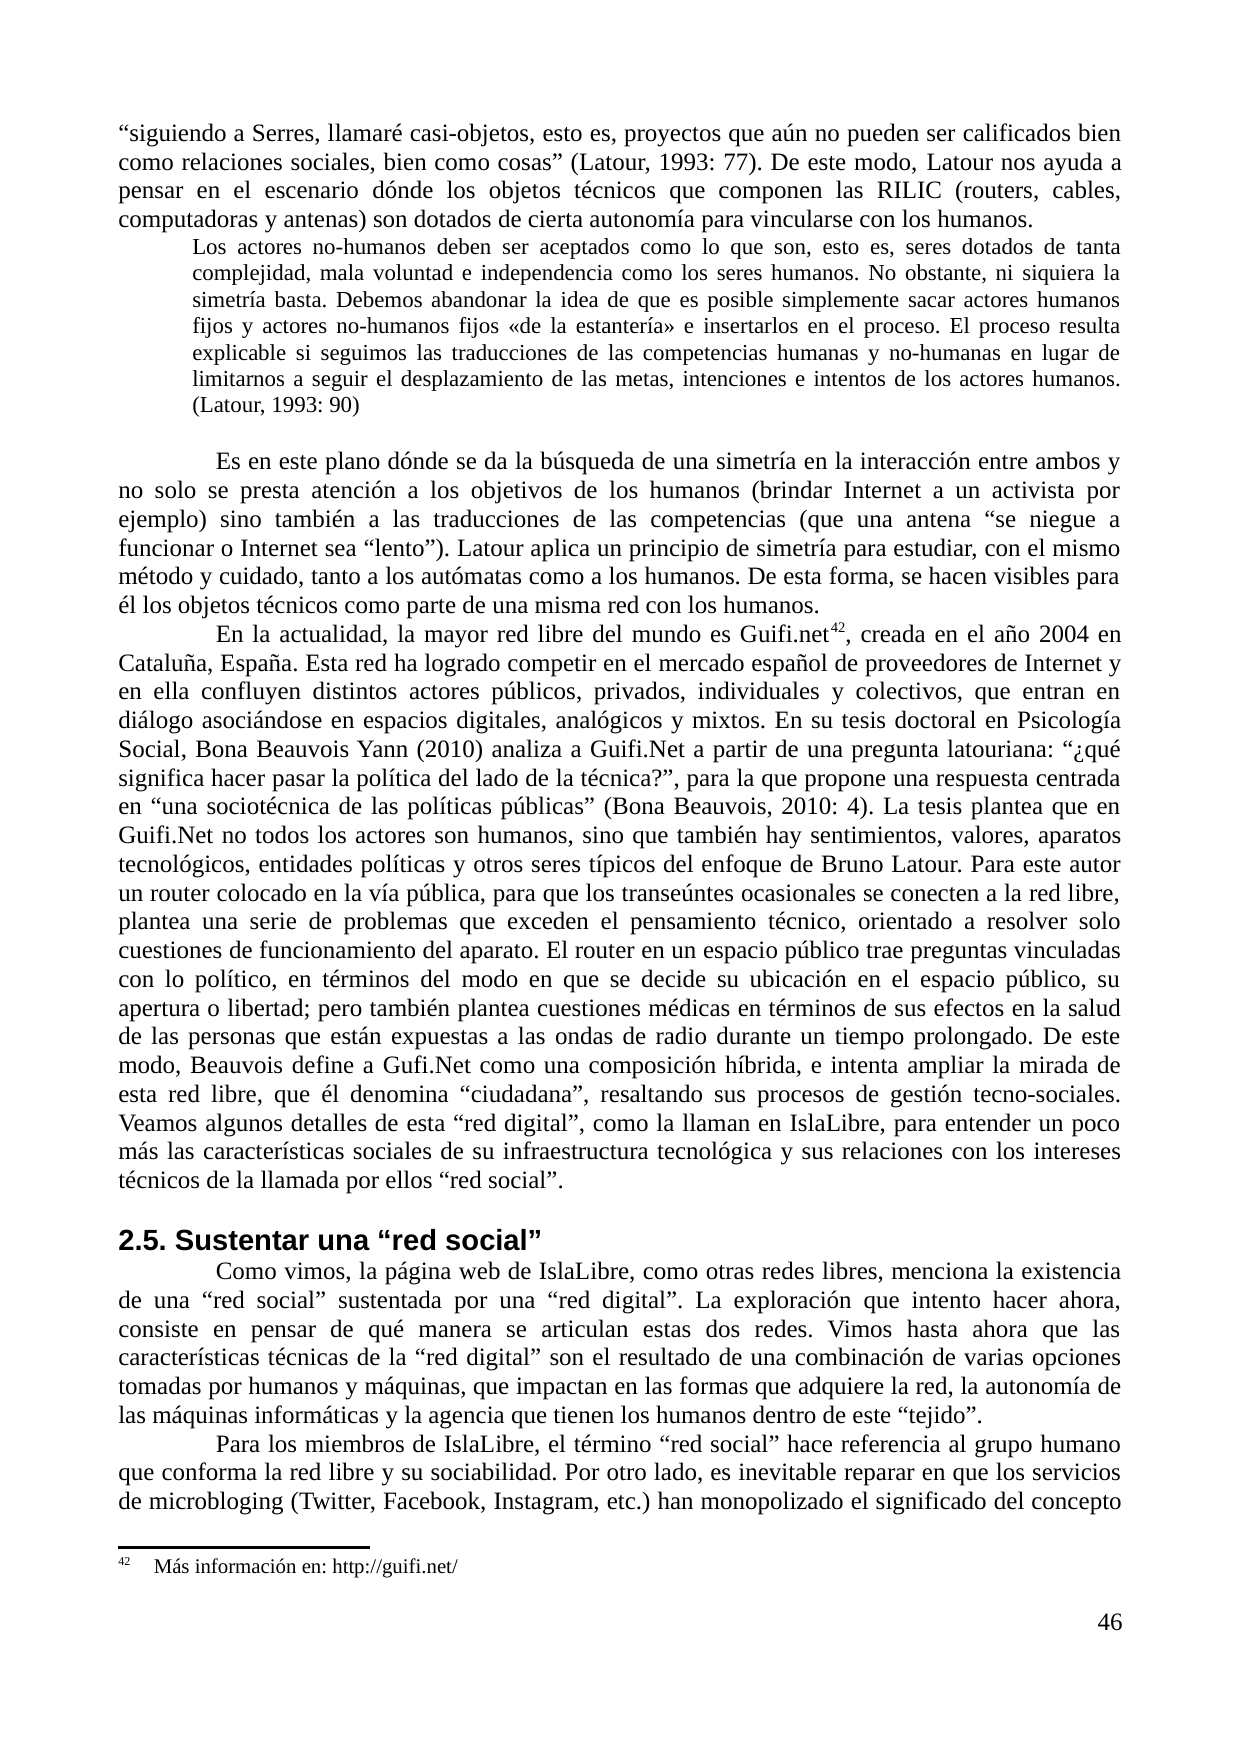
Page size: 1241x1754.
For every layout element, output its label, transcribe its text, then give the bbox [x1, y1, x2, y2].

text Los actores no-humanos deben ser aceptados como lo que son, esto es, seres dotados de tanta complejidad, mala voluntad e independencia como los seres humanos. No obstante, ni siquiera la simetría basta. Debemos abandonar la idea de que es posible simplemente sacar actores humanos fijos y actores no-humanos fijos «de la estantería» e insertarlos en el proceso. El proceso resulta explicable si seguimos las traducciones de las competencias humanas y no-humanas en lugar de limitarnos a seguir el desplazamiento de las metas, intenciones e intentos de los actores humanos. (Latour, 1993: 90) [192, 233, 1122, 418]
text Más información en: http://guifi.net/ [118, 1553, 1122, 1578]
text Para los miembros de IslaLibre, el término “red social” hace referencia al grupo humano que conforma la red libre y su sociabilidad. Por otro lado, es inevitable reparar en que los servicios de microbloging (Twitter, Facebook, Instagram, etc.) han monopolizado el significado del concepto [118, 1429, 1122, 1515]
text “siguiendo a Serres, llamaré casi-objetos, esto es, proyectos que aún no pueden ser calificados bien como relaciones sociales, bien como cosas” (Latour, 1993: 77). De este modo, Latour nos ayuda a pensar en el escenario dónde los objetos técnicos que componen las RILIC (routers, cables, computadoras y antenas) son dotados de cierta autonomía para vincularse con los humanos. [118, 118, 1122, 233]
subtitle 2.5. Sustentar una “red social” [118, 1223, 1122, 1256]
text Como vimos, la página web de IslaLibre, como otras redes libres, menciona la existencia de una “red social” sustentada por una “red digital”. La exploración que intento hacer ahora, consiste en pensar de qué manera se articulan estas dos redes. Vimos hasta ahora que las características técnicas de la “red digital” son el resultado de una combinación de varias opciones tomadas por humanos y máquinas, que impactan en las formas que adquiere la red, la autonomía de las máquinas informáticas y la agencia que tienen los humanos dentro de este “tejido”. [118, 1256, 1122, 1429]
text En la actualidad, la mayor red libre del mundo es Guifi.net, creada en el año 2004 en Cataluña, España. Esta red ha logrado competir en el mercado español de proveedores de Internet y en ella confluyen distintos actores públicos, privados, individuales y colectivos, que entran en diálogo asociándose en espacios digitales, analógicos y mixtos. En su tesis doctoral en Psicología Social, Bona Beauvois Yann (2010) analiza a Guifi.Net a partir de una pregunta latouriana: “¿qué significa hacer pasar la política del lado de la técnica?”, para la que propone una respuesta centrada en “una sociotécnica de las políticas públicas” (Bona Beauvois, 2010: 4). La tesis plantea que en Guifi.Net no todos los actores son humanos, sino que también hay sentimientos, valores, aparatos tecnológicos, entidades políticas y otros seres típicos del enfoque de Bruno Latour. Para este autor un router colocado en la vía pública, para que los transeúntes ocasionales se conecten a la red libre, plantea una serie de problemas que exceden el pensamiento técnico, orientado a resolver solo cuestiones de funcionamiento del aparato. El router en un espacio público trae preguntas vinculadas con lo político, en términos del modo en que se decide su ubicación en el espacio público, su apertura o libertad; pero también plantea cuestiones médicas en términos de sus efectos en la salud de las personas que están expuestas a las ondas de radio durante un tiempo prolongado. De este modo, Beauvois define a Gufi.Net como una composición híbrida, e intenta ampliar la mirada de esta red libre, que él denomina “ciudadana”, resaltando sus procesos de gestión tecno-sociales. Veamos algunos detalles de esta “red digital”, como la llaman en IslaLibre, para entender un poco más las características sociales de su infraestructura tecnológica y sus relaciones con los intereses técnicos de la llamada por ellos “red social”. [118, 619, 1122, 1194]
text Es en este plano dónde se da la búsqueda de una simetría en la interacción entre ambos y no solo se presta atención a los objetivos de los humanos (brindar Internet a un activista por ejemplo) sino también a las traducciones de las competencias (que una antena “se niegue a funcionar o Internet sea “lento”). Latour aplica un principio de simetría para estudiar, con el mismo método y cuidado, tanto a los autómatas como a los humanos. De esta forma, se hacen visibles para él los objetos técnicos como parte de una misma red con los humanos. [118, 446, 1122, 619]
